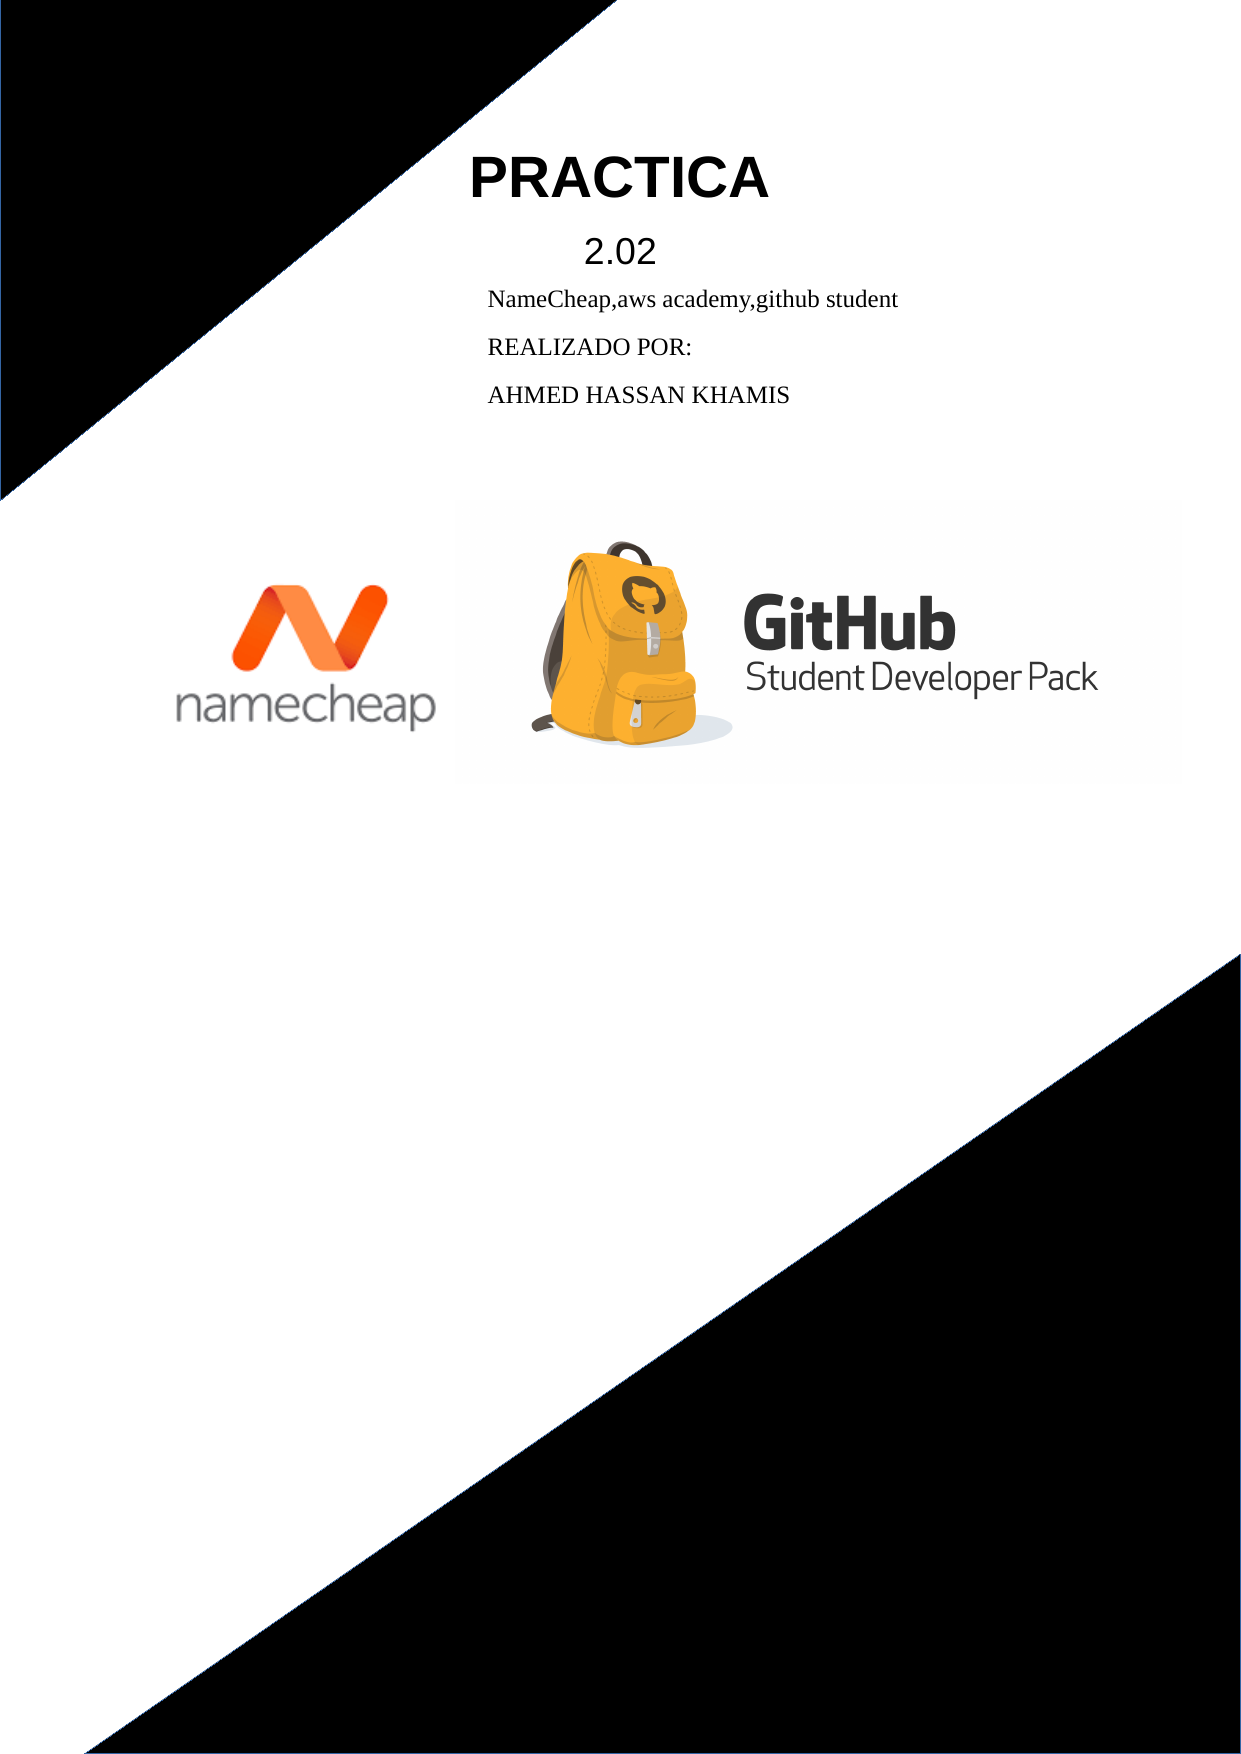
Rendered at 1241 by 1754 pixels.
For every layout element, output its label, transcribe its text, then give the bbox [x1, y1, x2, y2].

picture [130, 482, 1183, 835]
title PRACTICA [360, 143, 1122, 210]
text AHMED HASSAN KHAMIS [118, 380, 1122, 408]
text NameCheap,aws academy,github student [233, 284, 1122, 313]
text REALIZADO POR: [174, 332, 1122, 361]
subtitle 2.02 [283, 229, 1122, 272]
